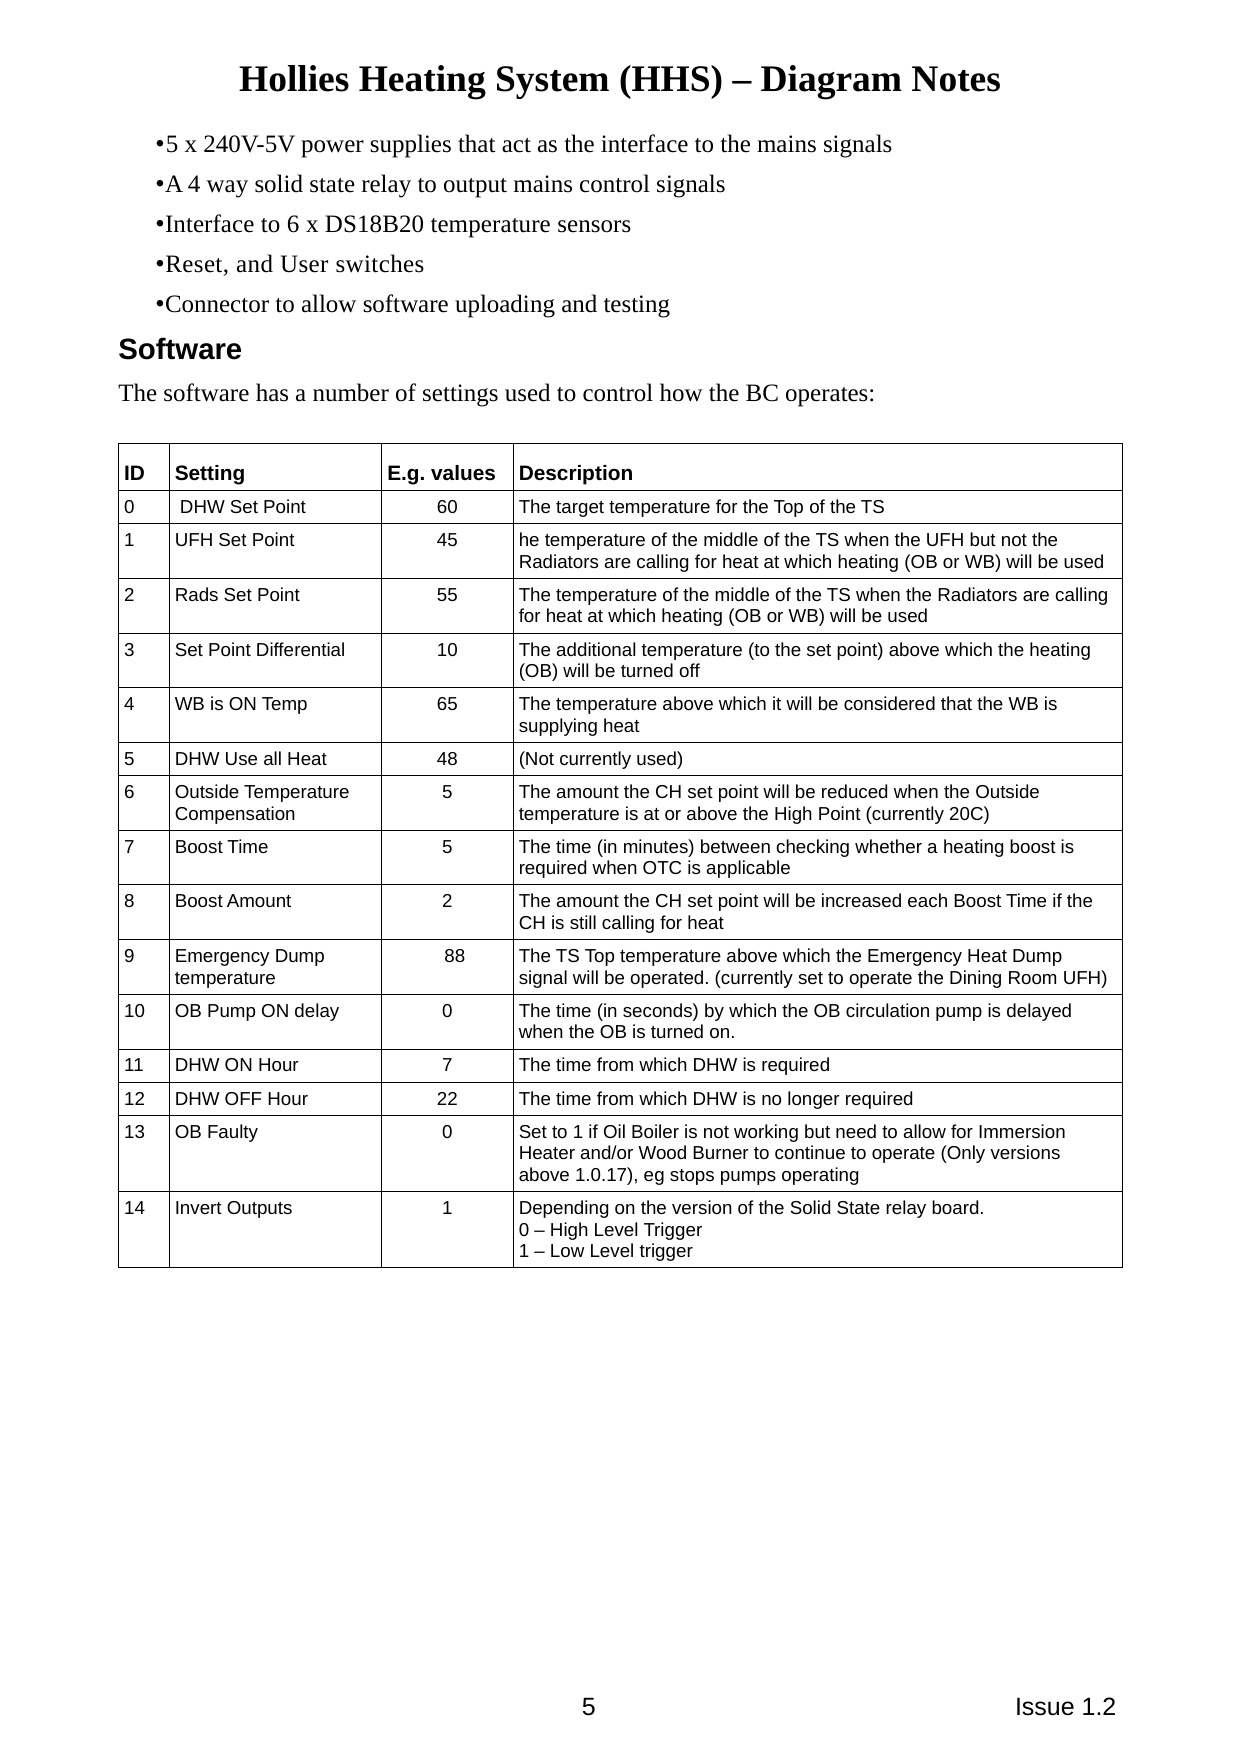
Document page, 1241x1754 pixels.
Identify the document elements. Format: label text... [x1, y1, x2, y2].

table_cell 22 [382, 1083, 513, 1115]
table_cell 5 [382, 776, 513, 830]
table_cell The time from which DHW is required [514, 1050, 1122, 1082]
table_cell 88 [382, 940, 513, 994]
table_header Setting [170, 444, 381, 490]
table_cell 6 [119, 776, 169, 830]
table_cell 5 [382, 831, 513, 884]
table_cell Boost Time [170, 831, 381, 884]
table_cell 4 [119, 688, 169, 742]
table_cell 12 [119, 1083, 169, 1115]
table_cell (Not currently used) [514, 743, 1122, 775]
table_cell Boost Amount [170, 885, 381, 939]
table_cell 1 [382, 1192, 513, 1267]
table_cell 10 [119, 995, 169, 1048]
subtitle Software [118, 332, 1122, 366]
table_cell The time from which DHW is no longer required [514, 1083, 1122, 1115]
table_cell 55 [382, 579, 513, 632]
table_cell 2 [119, 579, 169, 632]
list 5 x 240V-5V power supplies that act as the interface to the mains signals [156, 129, 1122, 157]
table_cell The TS Top temperature above which the Emergency Heat Dump signal will be operated. (currently set to operate the Dining Room UFH) [514, 940, 1122, 994]
table_cell The target temperature for the Top of the TS [514, 491, 1122, 523]
table_cell The temperature of the middle of the TS when the Radiators are calling for heat at which heating (OB or WB) will be used [514, 579, 1122, 632]
table_cell 65 [382, 688, 513, 742]
table_cell 2 [382, 885, 513, 939]
table_cell 3 [119, 634, 169, 687]
table_cell DHW OFF Hour [170, 1083, 381, 1115]
table_cell Rads Set Point [170, 579, 381, 632]
table_cell 0 [119, 491, 169, 523]
table_header Description [514, 444, 1122, 490]
table_cell 48 [382, 743, 513, 775]
table_cell he temperature of the middle of the TS when the UFH but not the Radiators are calling for heat at which heating (OB or WB) will be used [514, 524, 1122, 578]
table_header ID [119, 444, 169, 490]
table_cell The temperature above which it will be considered that the WB is supplying heat [514, 688, 1122, 742]
list Interface to 6 x DS18B20 temperature sensors [156, 209, 1122, 237]
table_cell 7 [119, 831, 169, 884]
table_cell 7 [382, 1050, 513, 1082]
table_cell 0 [382, 1116, 513, 1191]
table_header E.g. values [382, 444, 513, 490]
table_cell UFH Set Point [170, 524, 381, 578]
list Connector to allow software uploading and testing [156, 289, 1122, 317]
table_cell OB Faulty [170, 1116, 381, 1191]
table_cell The additional temperature (to the set point) above which the heating (OB) will be turned off [514, 634, 1122, 687]
table_cell WB is ON Temp [170, 688, 381, 742]
table_cell 8 [119, 885, 169, 939]
table_cell 9 [119, 940, 169, 994]
table_cell 0 [382, 995, 513, 1048]
table_cell 1 [119, 524, 169, 578]
table_cell Depending on the version of the Solid State relay board. 0 – High Level Trigger 1 – Low Level trigger [514, 1192, 1122, 1267]
table_cell 13 [119, 1116, 169, 1191]
table_cell 60 [382, 491, 513, 523]
table_cell DHW Set Point [170, 491, 381, 523]
table_cell Outside Temperature Compensation [170, 776, 381, 830]
table_cell 11 [119, 1050, 169, 1082]
table_cell The time (in minutes) between checking whether a heating boost is required when OTC is applicable [514, 831, 1122, 884]
table_cell The amount the CH set point will be increased each Boost Time if the CH is still calling for heat [514, 885, 1122, 939]
list A 4 way solid state relay to output mains control signals [156, 169, 1122, 197]
table_cell Invert Outputs [170, 1192, 381, 1267]
table_cell 5 [119, 743, 169, 775]
table_cell The time (in seconds) by which the OB circulation pump is delayed when the OB is turned on. [514, 995, 1122, 1048]
table_cell The amount the CH set point will be reduced when the Outside temperature is at or above the High Point (currently 20C) [514, 776, 1122, 830]
table_cell 14 [119, 1192, 169, 1267]
table_cell Emergency Dump temperature [170, 940, 381, 994]
list Reset, and User switches [156, 249, 1122, 277]
table_cell OB Pump ON delay [170, 995, 381, 1048]
text The software has a number of settings used to control how the BC operates: [118, 378, 1122, 407]
table_cell Set to 1 if Oil Boiler is not working but need to allow for Immersion Heater and/or Wood Burner to continue to operate (Only versions above 1.0.17), eg stops pumps operating [514, 1116, 1122, 1191]
table_cell 10 [382, 634, 513, 687]
table_cell Set Point Differential [170, 634, 381, 687]
table_cell 45 [382, 524, 513, 578]
table_cell DHW Use all Heat [170, 743, 381, 775]
table_cell DHW ON Hour [170, 1050, 381, 1082]
